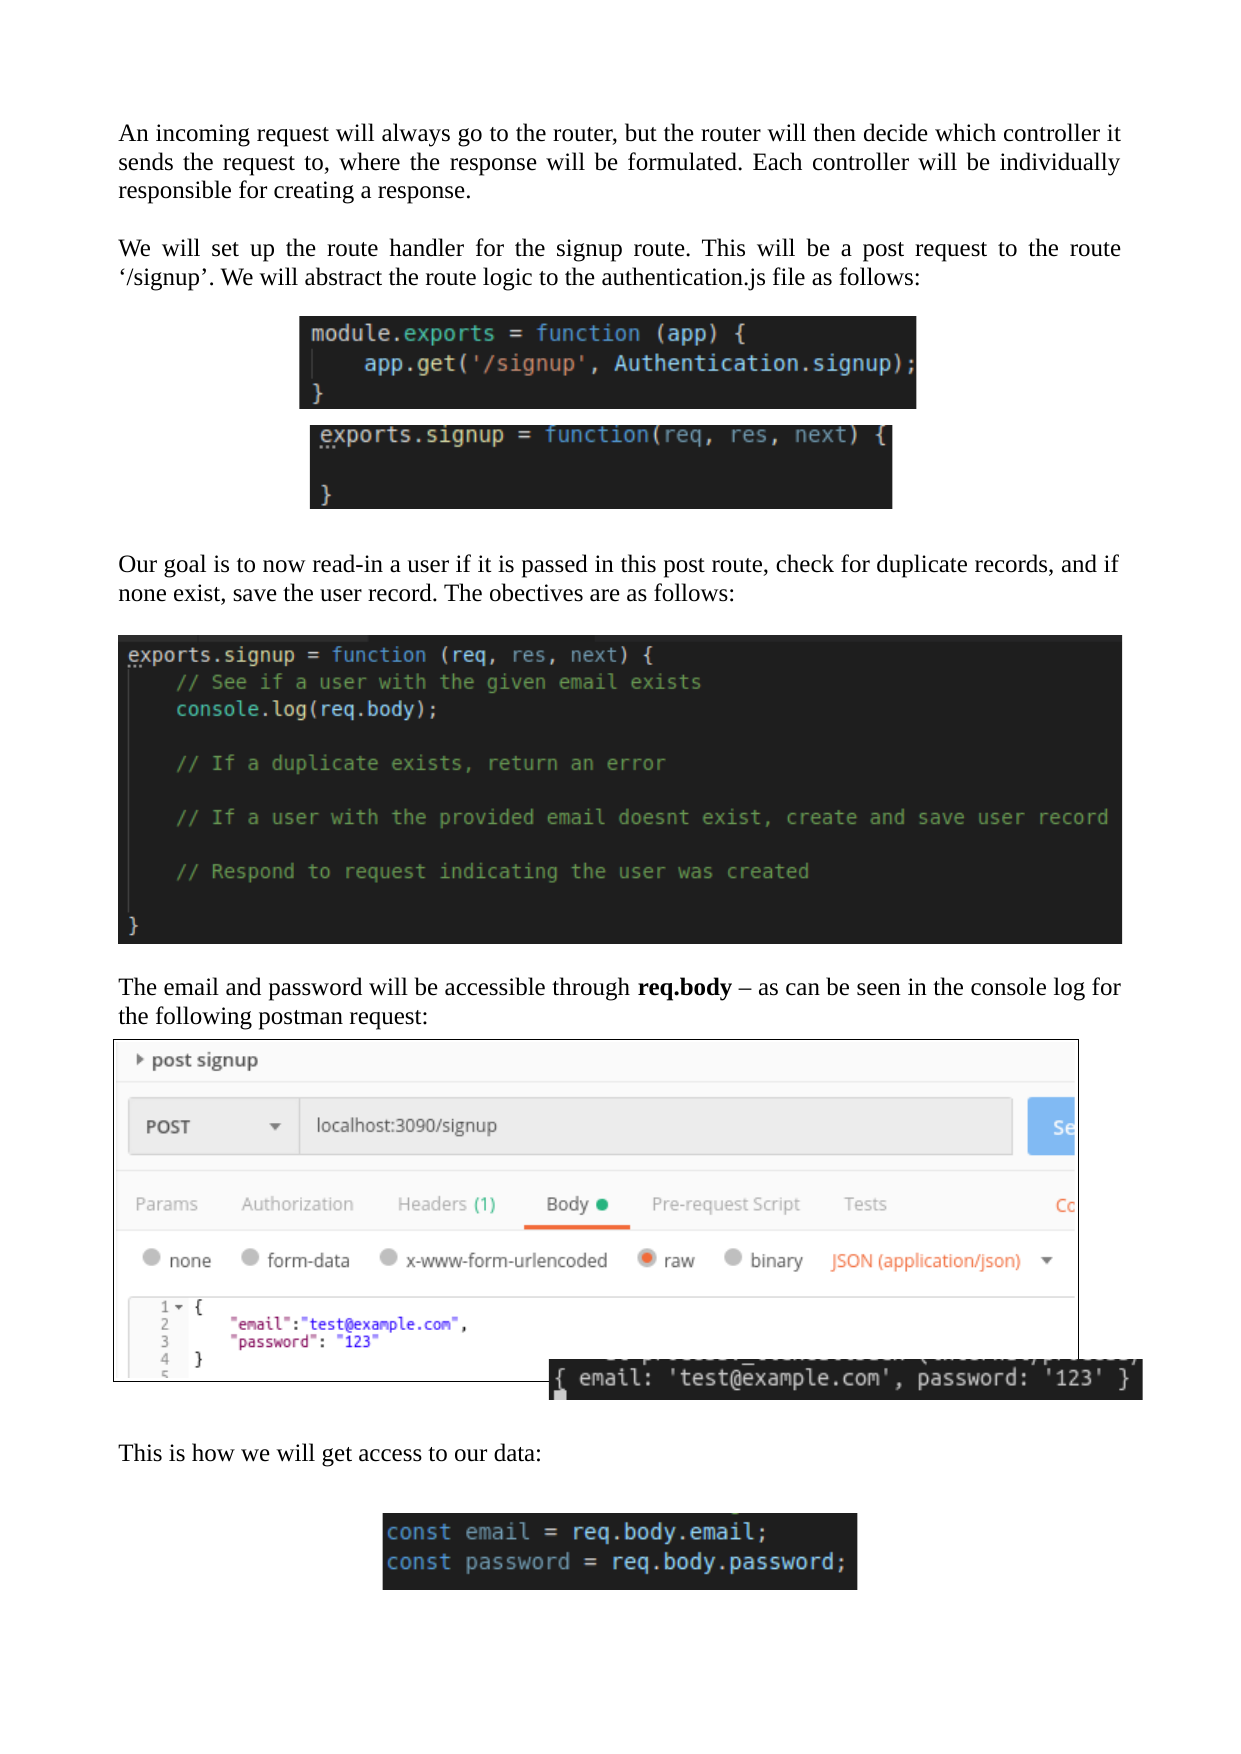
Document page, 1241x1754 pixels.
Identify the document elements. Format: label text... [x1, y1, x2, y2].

picture [116, 1042, 1143, 1400]
text An incoming request will always go to the router, but the router will then decide which controller it sends the request to, where the response will be formulated. Each controller will be individually responsible for creating a response. [118, 118, 1122, 204]
text We will set up the route handler for the signup route. This will be a post request to the route ‘/signup’. We will abstract the route logic to the authentication.js file as follows: [118, 233, 1122, 291]
picture [309, 425, 893, 509]
text Our goal is to now read-in a user if it is passed in this post route, check for duplicate records, and if none exist, save the user record. The obectives are as follows: [118, 549, 1122, 607]
picture [382, 1513, 858, 1590]
text The email and password will be accessible through req.body – as can be seen in the console log for the following postman request: [118, 972, 1122, 1029]
picture [299, 316, 917, 409]
text This is how we will get access to our data: [118, 1438, 1122, 1467]
picture [118, 635, 1123, 944]
